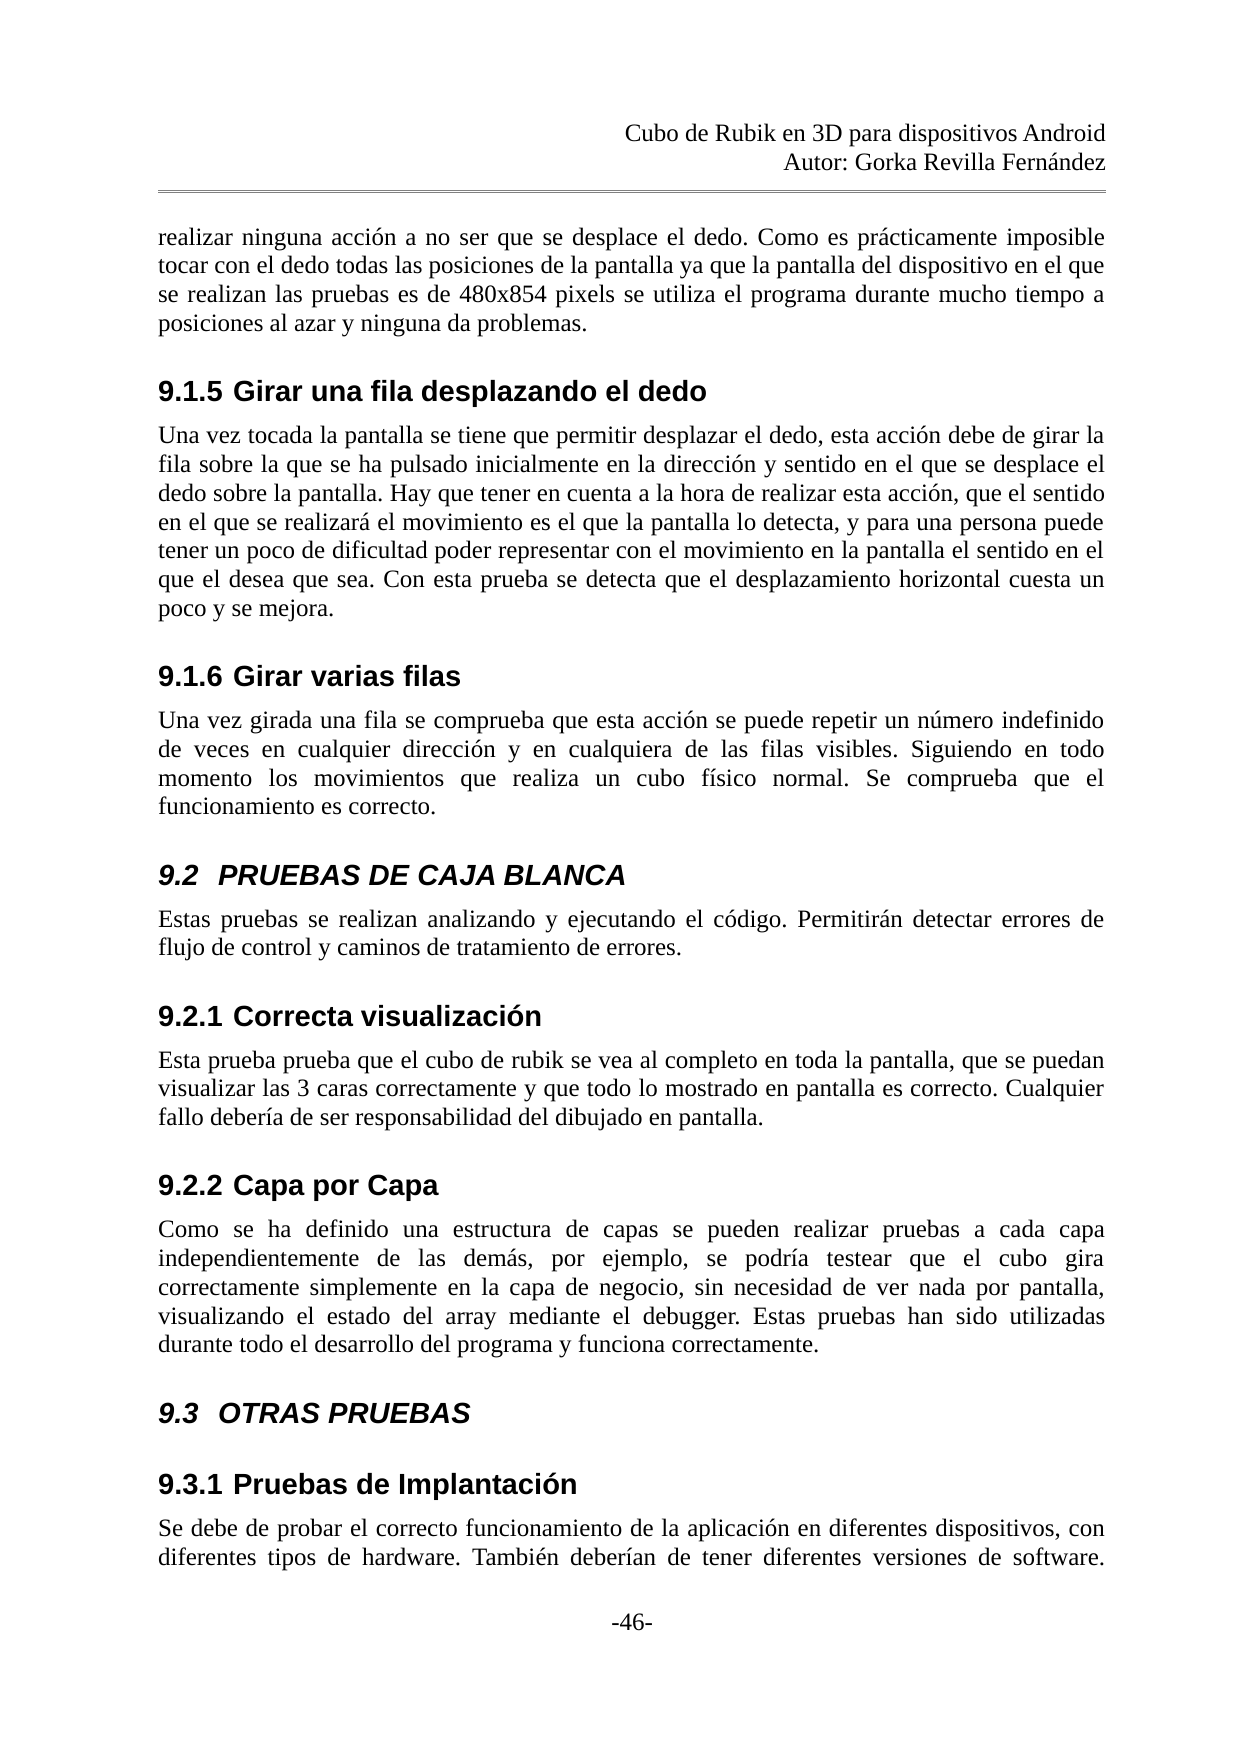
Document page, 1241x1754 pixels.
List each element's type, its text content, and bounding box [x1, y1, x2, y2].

subtitle Pruebas de Implantación [158, 1467, 1106, 1500]
text Una vez girada una fila se comprueba que esta acción se puede repetir un número indefinido de veces en cualquier dirección y en cualquiera de las filas visibles. Siguiendo en todo momento los movimientos que realiza un cubo físico normal. Se comprueba que el funcionamiento es correcto. [158, 705, 1106, 820]
subtitle OTRAS PRUEBAS [158, 1396, 1106, 1429]
text Como se ha definido una estructura de capas se pueden realizar pruebas a cada capa independientemente de las demás, por ejemplo, se podría testear que el cubo gira correctamente simplemente en la capa de negocio, sin necesidad de ver nada por pantalla, visualizando el estado del array mediante el debugger. Estas pruebas han sido utilizadas durante todo el desarrollo del programa y funciona correctamente. [158, 1214, 1106, 1358]
subtitle Girar una fila desplazando el dedo [158, 374, 1106, 408]
subtitle Capa por Capa [158, 1168, 1106, 1202]
subtitle Girar varias filas [158, 659, 1106, 693]
text Esta prueba prueba que el cubo de rubik se vea al completo en toda la pantalla, que se puedan visualizar las 3 caras correctamente y que todo lo mostrado en pantalla es correcto. Cualquier fallo debería de ser responsabilidad del dibujado en pantalla. [158, 1045, 1106, 1131]
subtitle PRUEBAS DE CAJA BLANCA [158, 858, 1106, 891]
text Se debe de probar el correcto funcionamiento de la aplicación en diferentes dispositivos, con diferentes tipos de hardware. También deberían de tener diferentes versiones de software. [158, 1513, 1106, 1570]
text Estas pruebas se realizan analizando y ejecutando el código. Permitirán detectar errores de flujo de control y caminos de tratamiento de errores. [158, 904, 1106, 961]
subtitle Correcta visualización [158, 999, 1106, 1032]
text Una vez tocada la pantalla se tiene que permitir desplazar el dedo, esta acción debe de girar la fila sobre la que se ha pulsado inicialmente en la dirección y sentido en el que se desplace el dedo sobre la pantalla. Hay que tener en cuenta a la hora de realizar esta acción, que el sentido en el que se realizará el movimiento es el que la pantalla lo detecta, y para una persona puede tener un poco de dificultad poder representar con el movimiento en la pantalla el sentido en el que el desea que sea. Con esta prueba se detecta que el desplazamiento horizontal cuesta un poco y se mejora. [158, 420, 1106, 622]
text realizar ninguna acción a no ser que se desplace el dedo. Como es prácticamente imposible tocar con el dedo todas las posiciones de la pantalla ya que la pantalla del dispositivo en el que se realizan las pruebas es de 480x854 pixels se utiliza el programa durante mucho tiempo a posiciones al azar y ninguna da problemas. [158, 222, 1106, 337]
